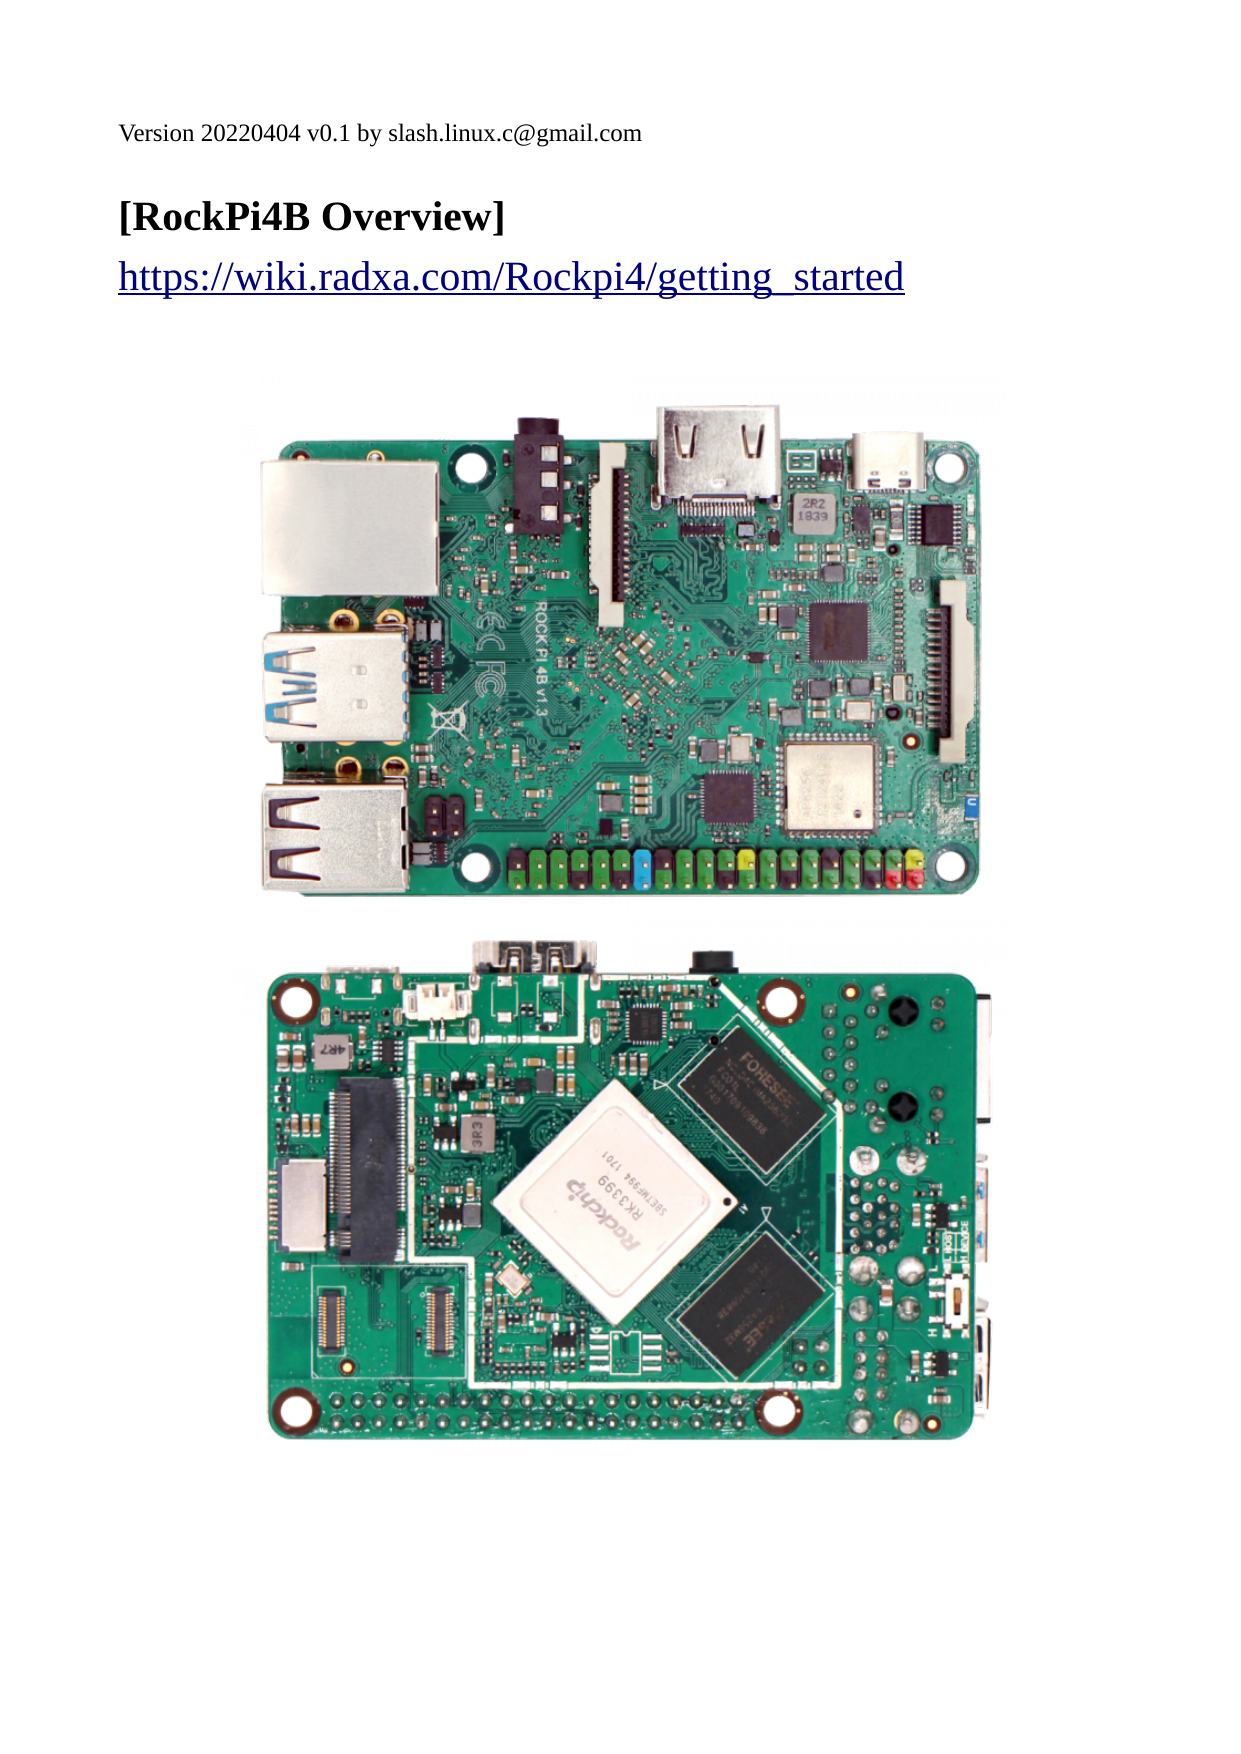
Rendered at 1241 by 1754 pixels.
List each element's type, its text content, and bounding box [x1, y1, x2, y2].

picture [233, 372, 1007, 912]
picture [231, 918, 1009, 1461]
subtitle [RockPi4B Overview] [118, 191, 1122, 239]
text https://wiki.radxa.com/Rockpi4/getting_started [118, 251, 1122, 299]
